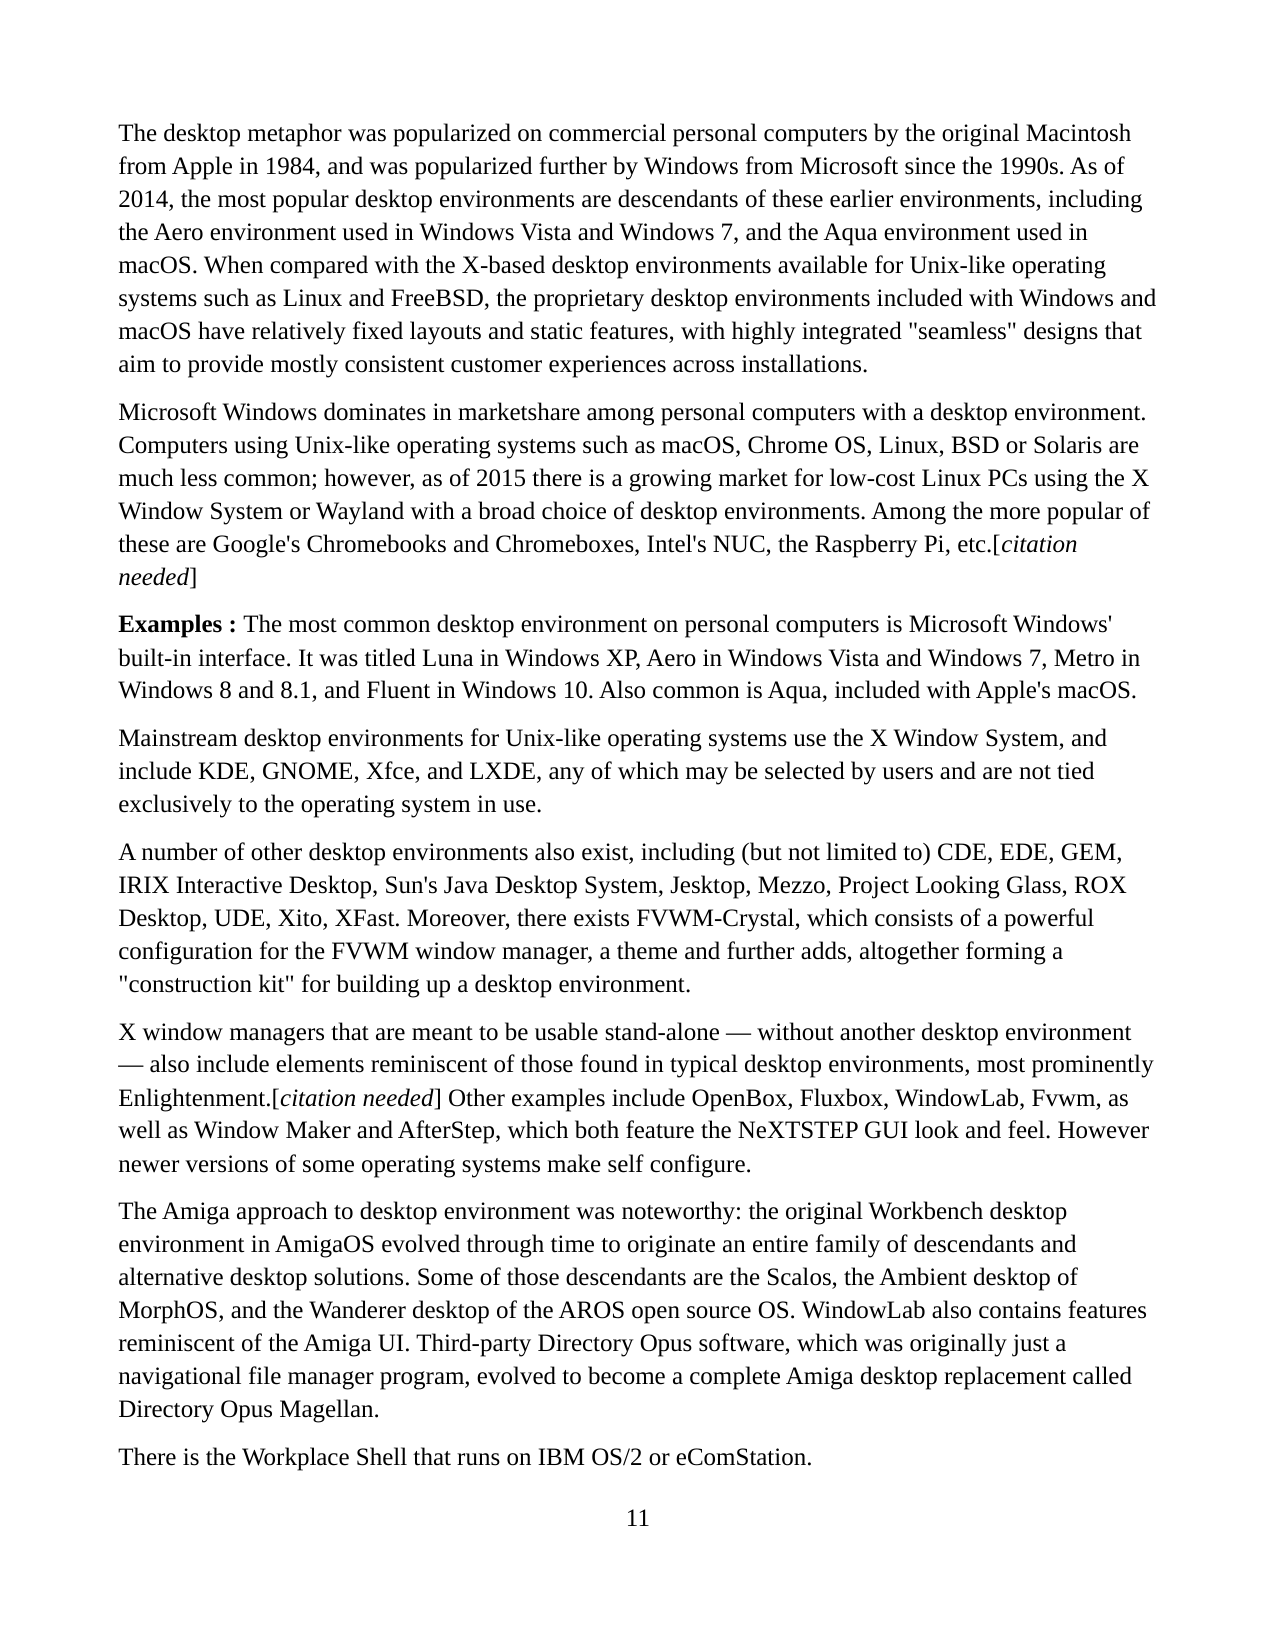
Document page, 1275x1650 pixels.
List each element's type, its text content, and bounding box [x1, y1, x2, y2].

text There is the Workplace Shell that runs on IBM OS/2 or eComStation. [118, 1442, 1157, 1471]
text A number of other desktop environments also exist, including (but not limited to) CDE, EDE, GEM, IRIX Interactive Desktop, Sun's Java Desktop System, Jesktop, Mezzo, Project Looking Glass, ROX Desktop, UDE, Xito, XFast. Moreover, there exists FVWM-Crystal, which consists of a powerful configuration for the FVWM window manager, a theme and further adds, altogether forming a "construction kit" for building up a desktop environment. [118, 837, 1157, 998]
text The desktop metaphor was popularized on commercial personal computers by the original Macintosh from Apple in 1984, and was popularized further by Windows from Microsoft since the 1990s. As of 2014, the most popular desktop environments are descendants of these earlier environments, including the Aero environment used in Windows Vista and Windows 7, and the Aqua environment used in macOS. When compared with the X-based desktop environments available for Unix-like operating systems such as Linux and FreeBSD, the proprietary desktop environments included with Windows and macOS have relatively fixed layouts and static features, with highly integrated "seamless" designs that aim to provide mostly consistent customer experiences across installations. [118, 118, 1157, 378]
text Mainstream desktop environments for Unix-like operating systems use the X Window System, and include KDE, GNOME, Xfce, and LXDE, any of which may be selected by users and are not tied exclusively to the operating system in use. [118, 723, 1157, 818]
text The Amiga approach to desktop environment was noteworthy: the original Workbench desktop environment in AmigaOS evolved through time to originate an entire family of descendants and alternative desktop solutions. Some of those descendants are the Scalos, the Ambient desktop of MorphOS, and the Wanderer desktop of the AROS open source OS. WindowLab also contains features reminiscent of the Amiga UI. Third-party Directory Opus software, which was originally just a navigational file manager program, evolved to become a complete Amiga desktop replacement called Directory Opus Magellan. [118, 1196, 1157, 1423]
text Examples : The most common desktop environment on personal computers is Microsoft Windows' built-in interface. It was titled Luna in Windows XP, Aero in Windows Vista and Windows 7, Metro in Windows 8 and 8.1, and Fluent in Windows 10. Also common is Aqua, included with Apple's macOS. [118, 609, 1157, 704]
text X window managers that are meant to be usable stand-alone — without another desktop environment — also include elements reminiscent of those found in typical desktop environments, most prominently Enlightenment.[citation needed] Other examples include OpenBox, Fluxbox, WindowLab, Fvwm, as well as Window Maker and AfterStep, which both feature the NeXTSTEP GUI look and feel. However newer versions of some operating systems make self configure. [118, 1017, 1157, 1177]
text Microsoft Windows dominates in marketshare among personal computers with a desktop environment. Computers using Unix-like operating systems such as macOS, Chrome OS, Linux, BSD or Solaris are much less common; however, as of 2015 there is a growing market for low-cost Linux PCs using the X Window System or Wayland with a broad choice of desktop environments. Among the more popular of these are Google's Chromebooks and Chromeboxes, Intel's NUC, the Raspberry Pi, etc.[citation needed] [118, 397, 1157, 591]
